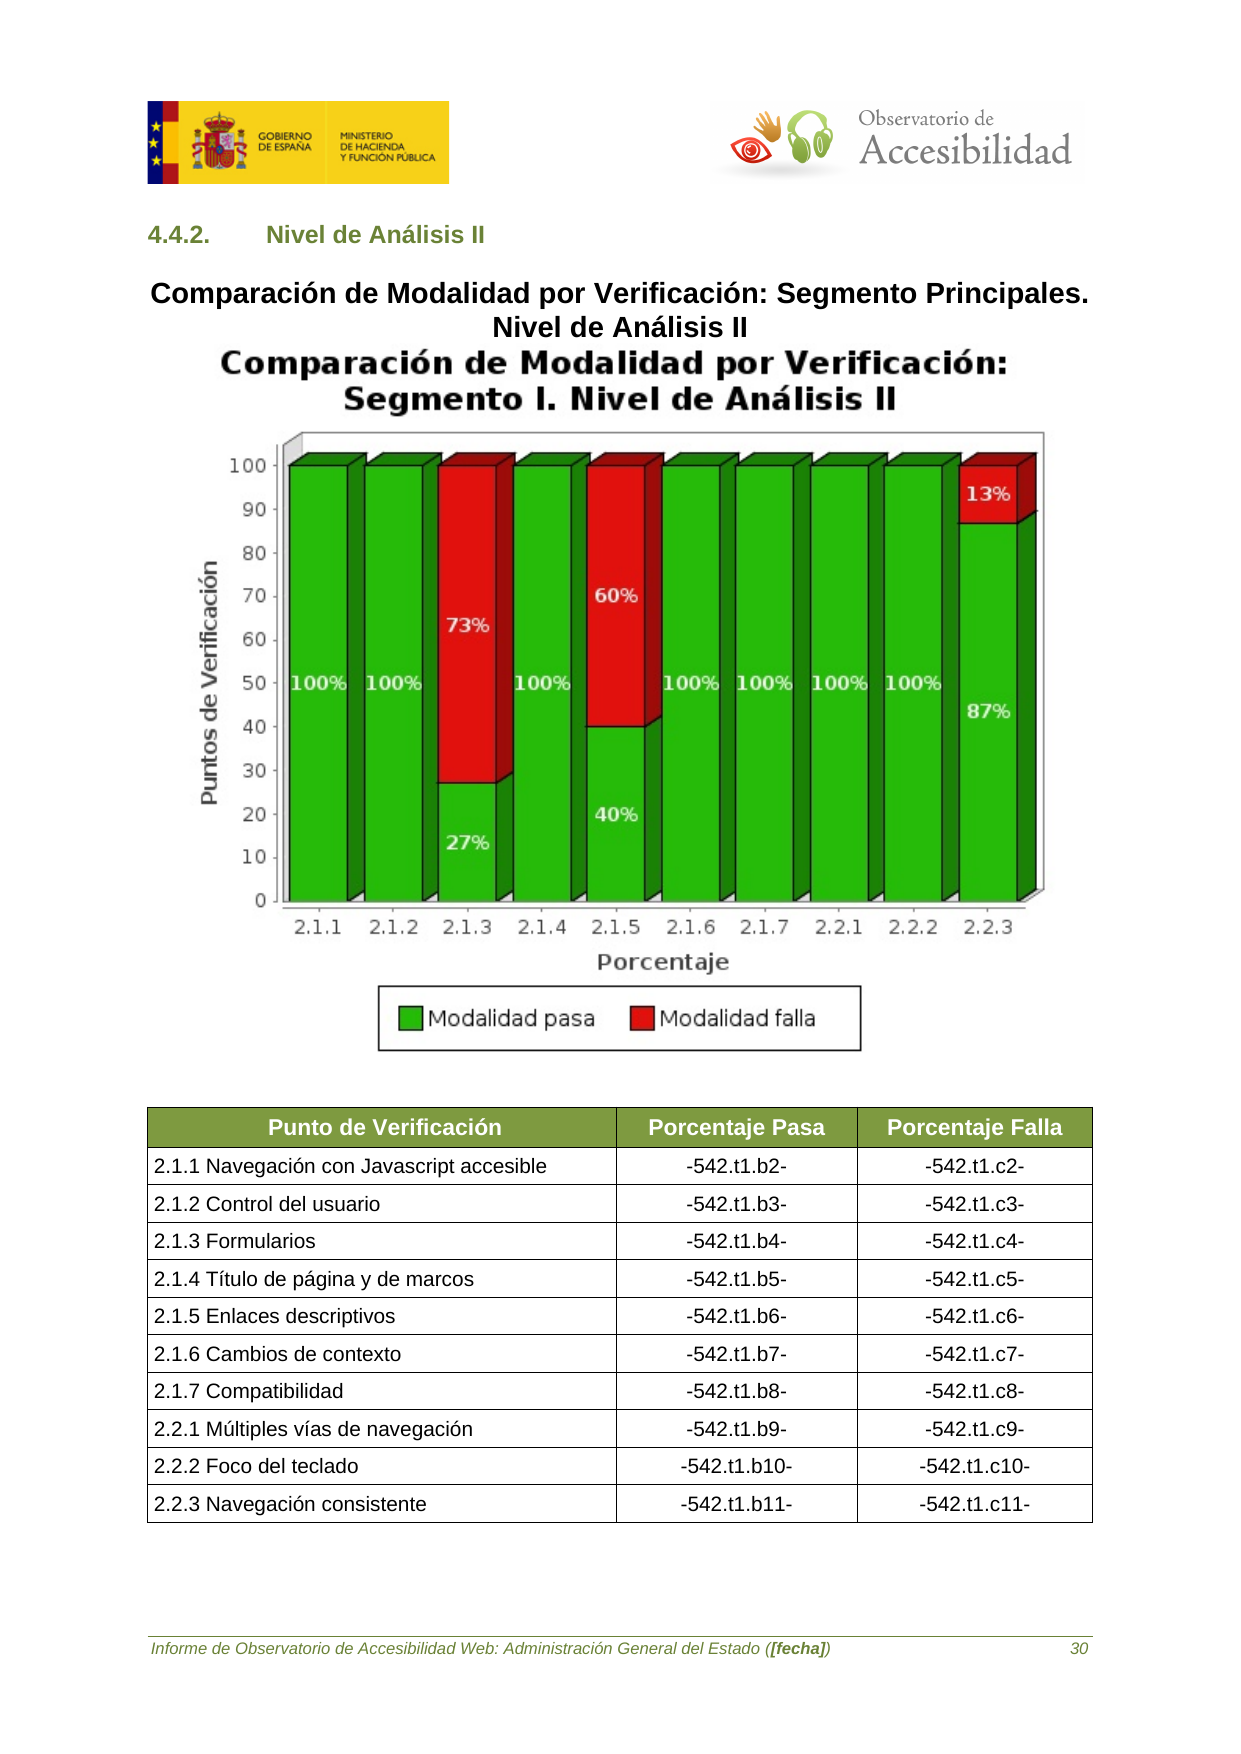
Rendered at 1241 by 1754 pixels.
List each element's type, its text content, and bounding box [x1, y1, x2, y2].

table_cell 2.1.5 Enlaces descriptivos [148, 1298, 616, 1334]
table_cell 2.1.1 Navegación con Javascript accesible [148, 1148, 616, 1184]
table_header Porcentaje Falla [858, 1108, 1092, 1147]
table_cell 2.1.4 Título de página y de marcos [148, 1260, 616, 1297]
table_cell -542.t1.b7- [617, 1335, 857, 1372]
table_cell 2.1.3 Formularios [148, 1223, 616, 1259]
table_cell -542.t1.c4- [858, 1223, 1092, 1259]
table_cell -542.t1.b11- [617, 1485, 857, 1522]
table_cell -542.t1.c11- [858, 1485, 1092, 1522]
table_cell -542.t1.c7- [858, 1335, 1092, 1372]
picture [147, 101, 450, 184]
table_cell 2.2.3 Navegación consistente [148, 1485, 616, 1522]
table_cell 2.1.2 Control del usuario [148, 1185, 616, 1222]
table_cell -542.t1.c10- [858, 1448, 1092, 1484]
table_cell -542.t1.b3- [617, 1185, 857, 1222]
table_cell 2.2.2 Foco del teclado [148, 1448, 616, 1484]
table_cell -542.t1.c8- [858, 1373, 1092, 1409]
table_cell -542.t1.b5- [617, 1260, 857, 1297]
table_cell -542.t1.b8- [617, 1373, 857, 1409]
table_cell -542.t1.b9- [617, 1410, 857, 1447]
text Comparación de Modalidad por Verificación: Segmento Principales. Nivel de Análisis II [148, 276, 1092, 343]
table_header Punto de Verificación [148, 1108, 616, 1147]
picture [178, 343, 1062, 1053]
table_cell -542.t1.c5- [858, 1260, 1092, 1297]
table_header Porcentaje Pasa [617, 1108, 857, 1147]
table_cell 2.1.6 Cambios de contexto [148, 1335, 616, 1372]
table_cell -542.t1.b2- [617, 1148, 857, 1184]
picture [710, 101, 1086, 184]
table_cell -542.t1.c6- [858, 1298, 1092, 1334]
table_cell -542.t1.c9- [858, 1410, 1092, 1447]
subtitle Nivel de Análisis II [148, 220, 1092, 248]
table_cell -542.t1.b4- [617, 1223, 857, 1259]
table_cell -542.t1.b10- [617, 1448, 857, 1484]
table_cell -542.t1.c3- [858, 1185, 1092, 1222]
table_cell -542.t1.b6- [617, 1298, 857, 1334]
table_cell 2.2.1 Múltiples vías de navegación [148, 1410, 616, 1447]
table_cell 2.1.7 Compatibilidad [148, 1373, 616, 1409]
table_cell -542.t1.c2- [858, 1148, 1092, 1184]
